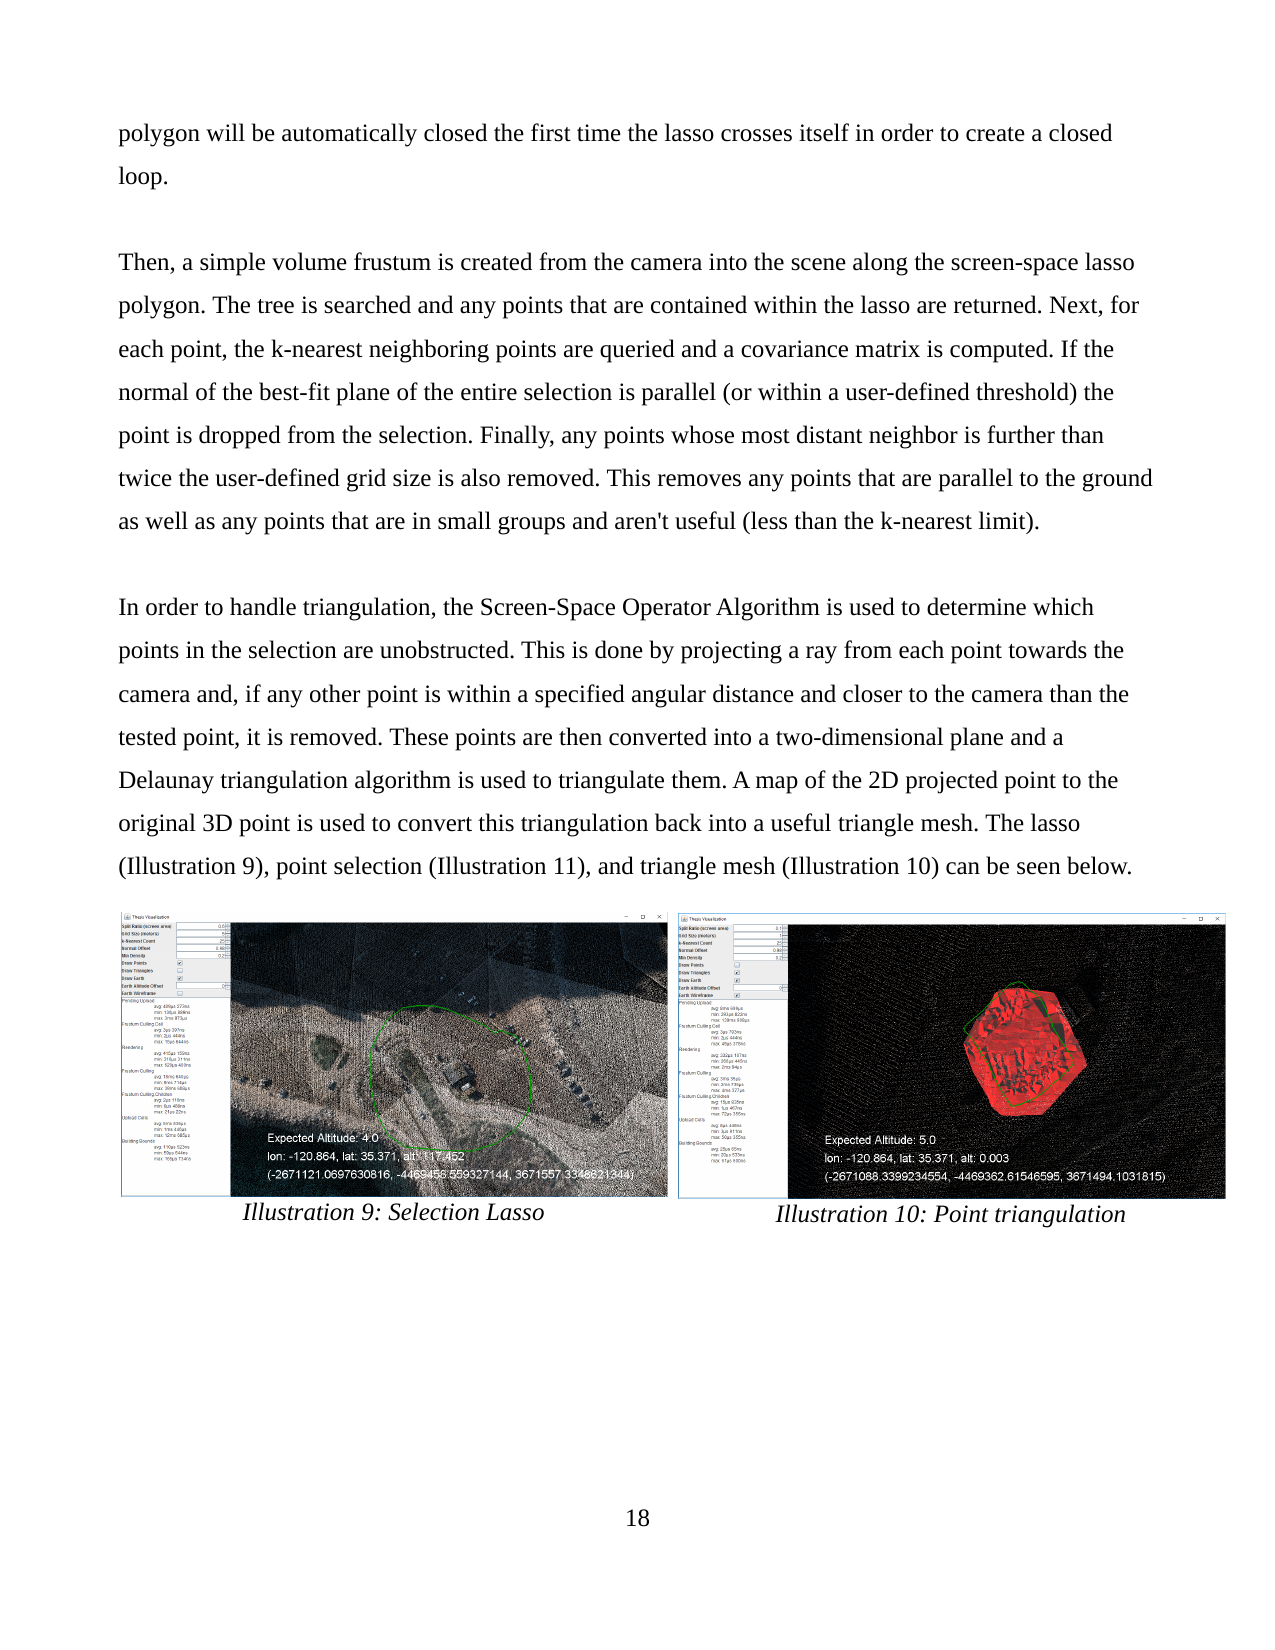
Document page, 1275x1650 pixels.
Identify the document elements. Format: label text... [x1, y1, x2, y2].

picture [121, 912, 668, 1197]
text polygon will be automatically closed the first time the lasso crosses itself in order to create a closed loop. [118, 118, 1157, 190]
text Illustration 10: Point triangulation [678, 1199, 1226, 1227]
text In order to handle triangulation, the Screen-Space Operator Algorithm is used to determine which points in the selection are unobstructed. This is done by projecting a ray from each point towards the camera and, if any other point is within a specified angular distance and closer to the camera than the tested point, it is removed. These points are then converted into a two-dimensional plane and a Delaunay triangulation algorithm is used to triangulate them. A map of the 2D projected point to the original 3D point is used to convert this triangulation back into a useful triangle mesh. The lasso (Illustration 9), point selection (Illustration 11), and triangle mesh (Illustration 10) can be seen below. [118, 592, 1157, 880]
picture [678, 913, 1226, 1199]
text Illustration 9: Selection Lasso [121, 1197, 668, 1226]
text Then, a simple volume frustum is created from the camera into the scene along the screen-space lasso polygon. The tree is searched and any points that are contained within the lasso are returned. Next, for each point, the k-nearest neighboring points are queried and a covariance matrix is computed. If the normal of the best-fit plane of the entire selection is parallel (or within a user-defined threshold) the point is dropped from the selection. Finally, any points whose most distant neighbor is further than twice the user-defined grid size is also removed. This removes any points that are parallel to the ground as well as any points that are in small groups and aren't useful (less than the k-nearest limit). [118, 247, 1157, 535]
